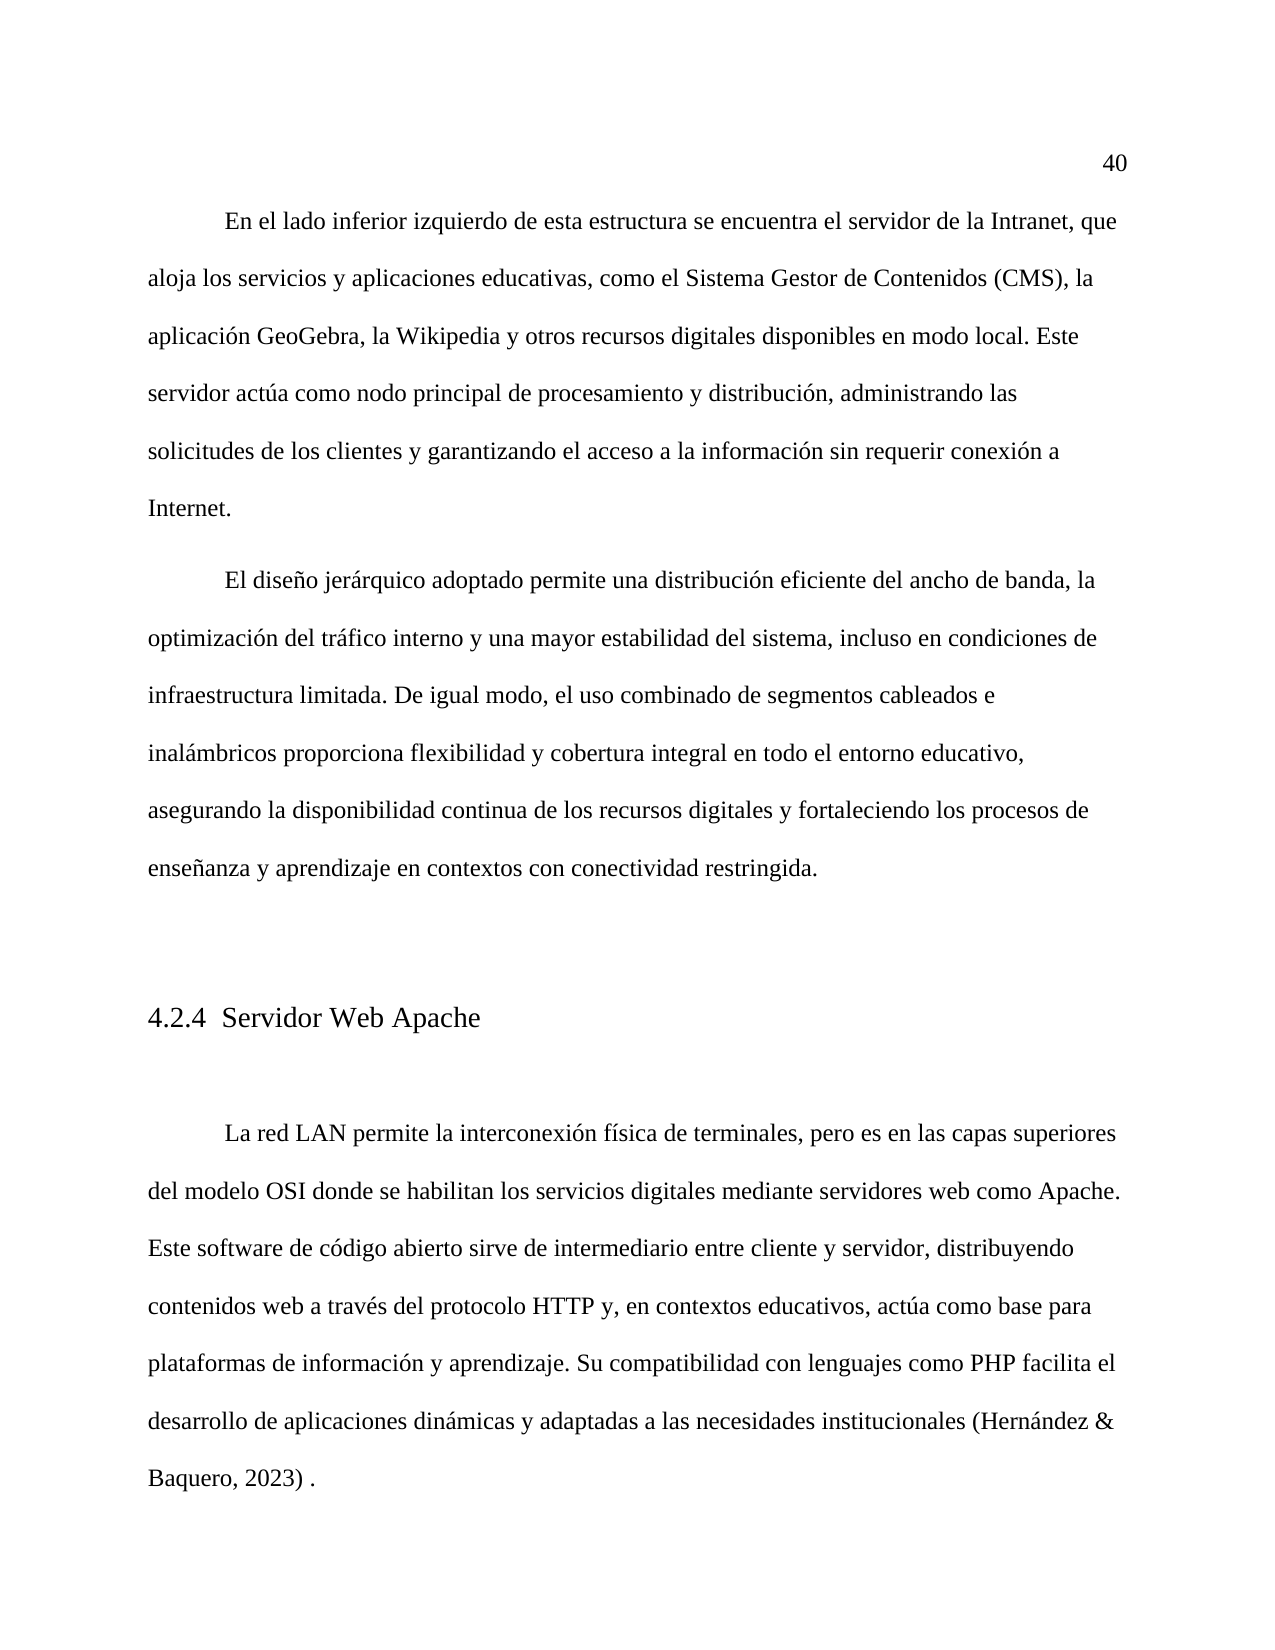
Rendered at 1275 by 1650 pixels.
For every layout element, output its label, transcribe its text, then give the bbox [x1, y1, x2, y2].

text La red LAN permite la interconexión física de terminales, pero es en las capas superiores del modelo OSI donde se habilitan los servicios digitales mediante servidores web como Apache. Este software de código abierto sirve de intermediario entre cliente y servidor, distribuyendo contenidos web a través del protocolo HTTP y, en contextos educativos, actúa como base para plataformas de información y aprendizaje. Su compatibilidad con lenguajes como PHP facilita el desarrollo de aplicaciones dinámicas y adaptadas a las necesidades institucionales (Hernández & Baquero, 2023) . [148, 1118, 1127, 1492]
subtitle Servidor Web Apache [148, 1000, 1127, 1034]
text El diseño jerárquico adoptado permite una distribución eficiente del ancho de banda, la optimización del tráfico interno y una mayor estabilidad del sistema, incluso en condiciones de infraestructura limitada. De igual modo, el uso combinado de segmentos cableados e inalámbricos proporciona flexibilidad y cobertura integral en todo el entorno educativo, asegurando la disponibilidad continua de los recursos digitales y fortaleciendo los procesos de enseñanza y aprendizaje en contextos con conectividad restringida. [148, 565, 1127, 882]
text En el lado inferior izquierdo de esta estructura se encuentra el servidor de la Intranet, que aloja los servicios y aplicaciones educativas, como el Sistema Gestor de Contenidos (CMS), la aplicación GeoGebra, la Wikipedia y otros recursos digitales disponibles en modo local. Este servidor actúa como nodo principal de procesamiento y distribución, administrando las solicitudes de los clientes y garantizando el acceso a la información sin requerir conexión a Internet. [148, 206, 1127, 522]
